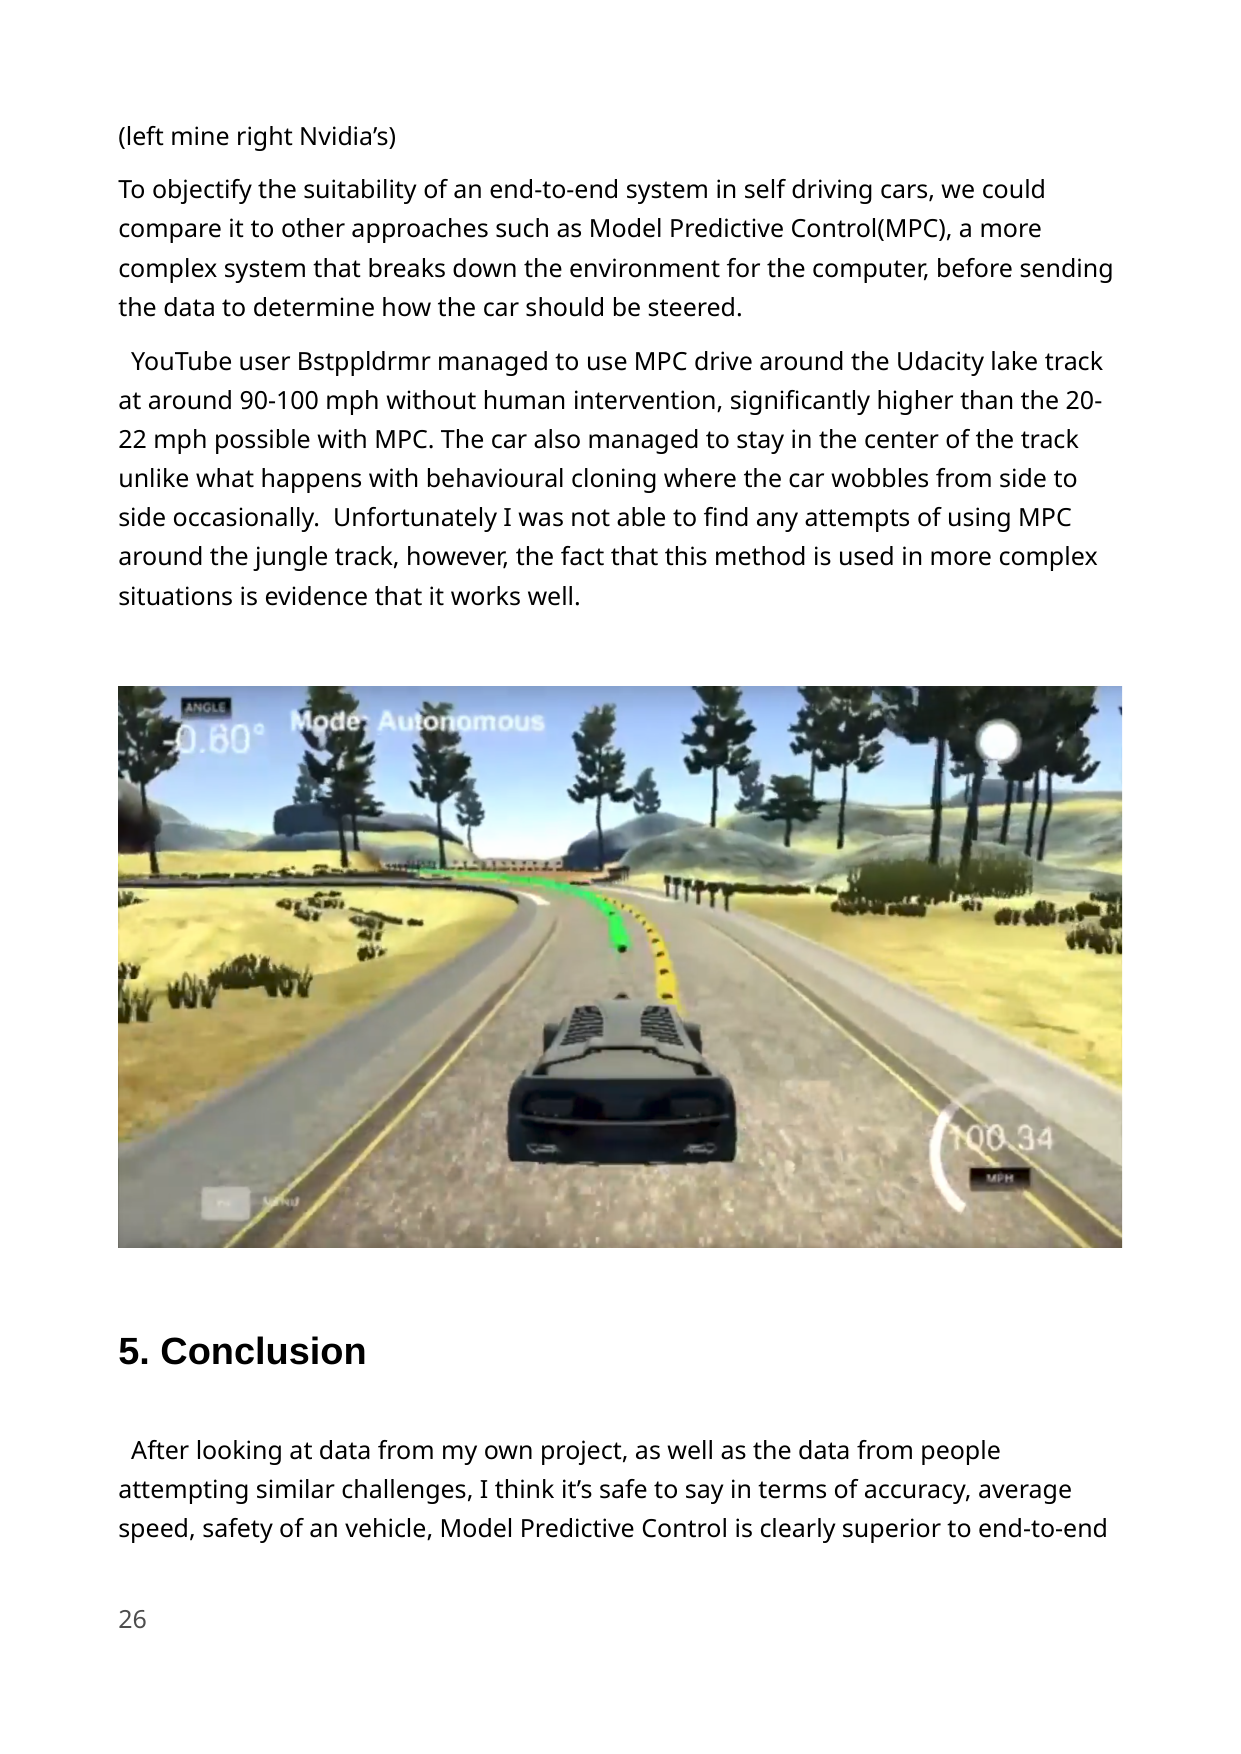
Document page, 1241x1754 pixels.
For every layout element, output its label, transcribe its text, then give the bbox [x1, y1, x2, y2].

text After looking at data from my own project, as well as the data from people attempting similar challenges, I think it’s safe to say in terms of accuracy, average speed, safety of an vehicle, Model Predictive Control is clearly superior to end-to-end [118, 1433, 1122, 1545]
picture [118, 686, 1123, 1248]
text (left mine right Nvidia’s) [118, 118, 1122, 152]
text YouTube user Bstppldrmr managed to use MPC drive around the Udacity lake track at around 90-100 mph without human intervention, significantly higher than the 20-22 mph possible with MPC. The car also managed to stay in the center of the track unlike what happens with behavioural cloning where the car wobbles from side to side occasionally. Unfortunately I was not able to find any attempts of using MPC around the jungle track, however, the fact that this method is used in more complex situations is evidence that it works well. [118, 343, 1122, 612]
text To objectify the suitability of an end-to-end system in self driving cars, we could compare it to other approaches such as Model Predictive Control(MPC), a more complex system that breaks down the environment for the computer, before sending the data to determine how the car should be steered. [118, 172, 1122, 323]
subtitle 5. Conclusion [118, 1329, 1122, 1373]
